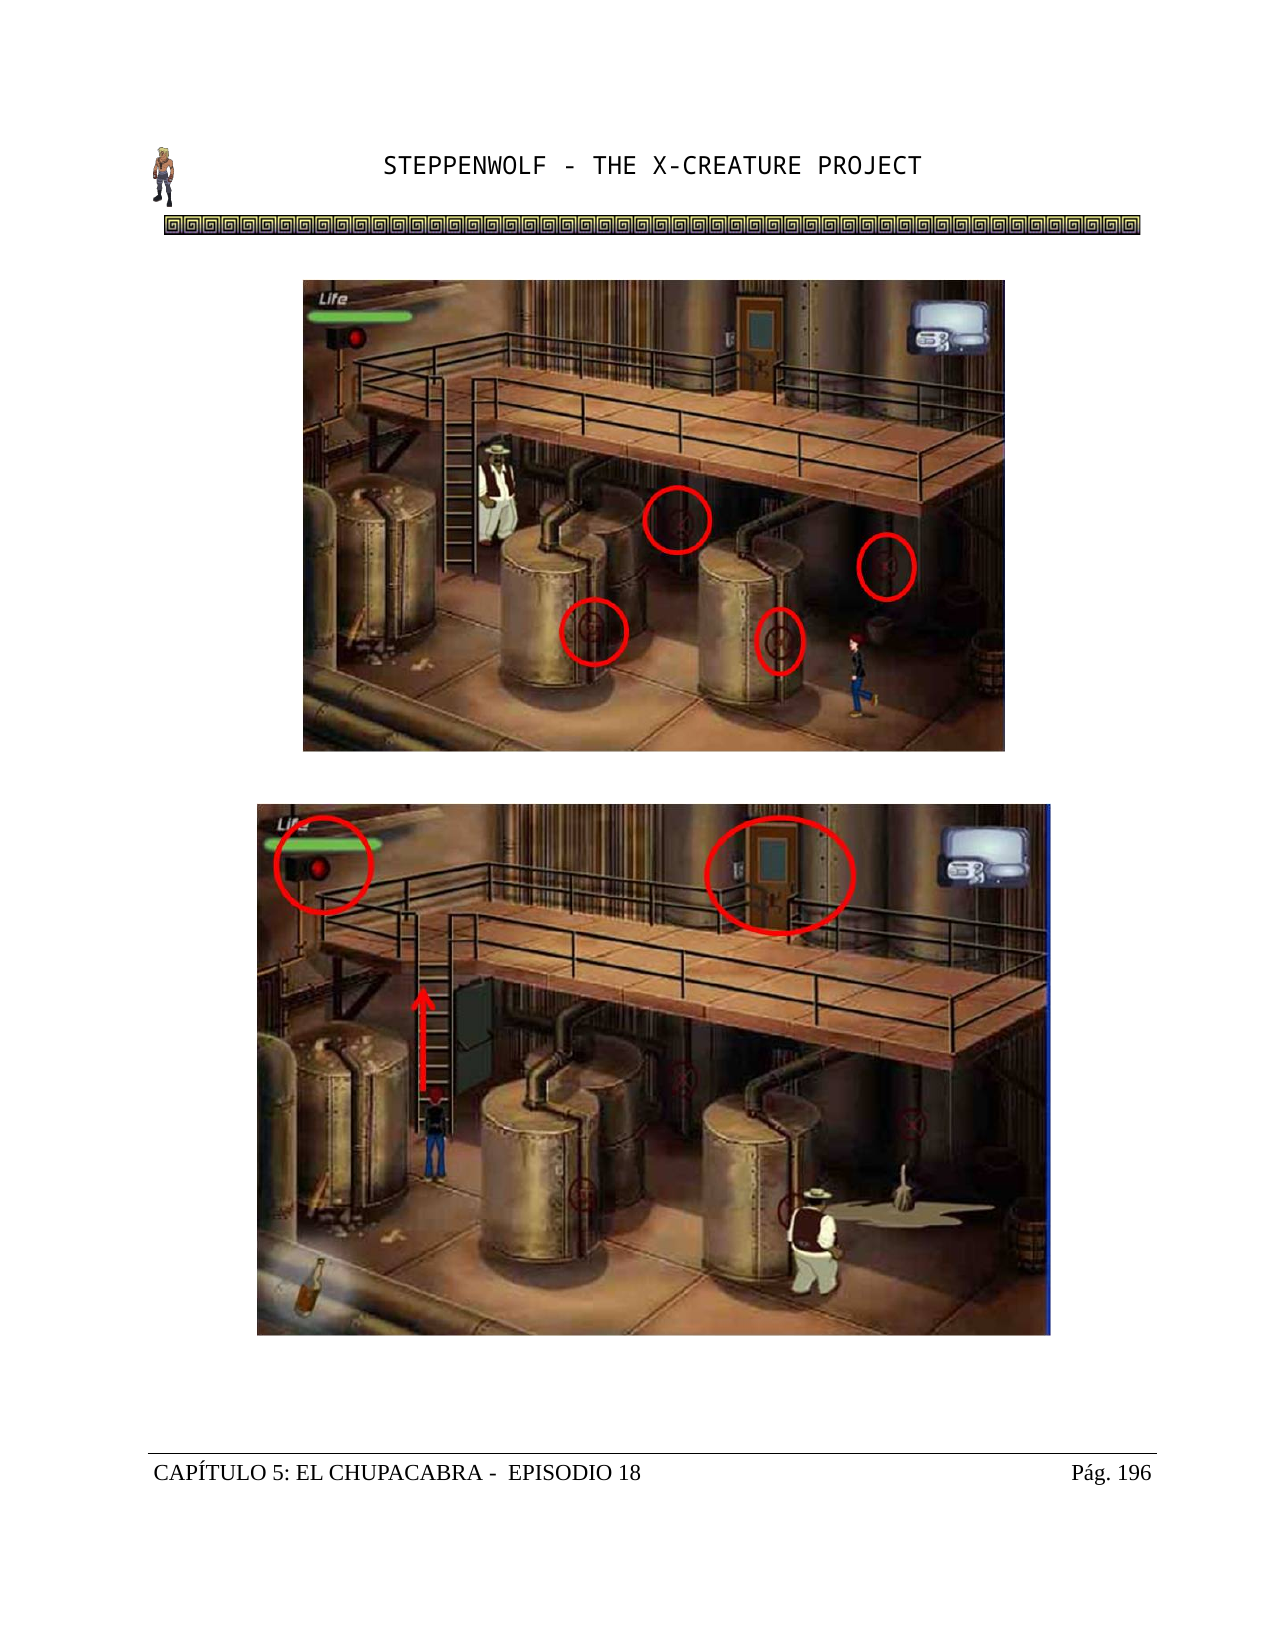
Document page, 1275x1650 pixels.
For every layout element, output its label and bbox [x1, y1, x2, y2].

picture [147, 147, 181, 207]
picture [164, 215, 1141, 235]
picture [256, 803, 1051, 1336]
picture [302, 279, 1005, 752]
